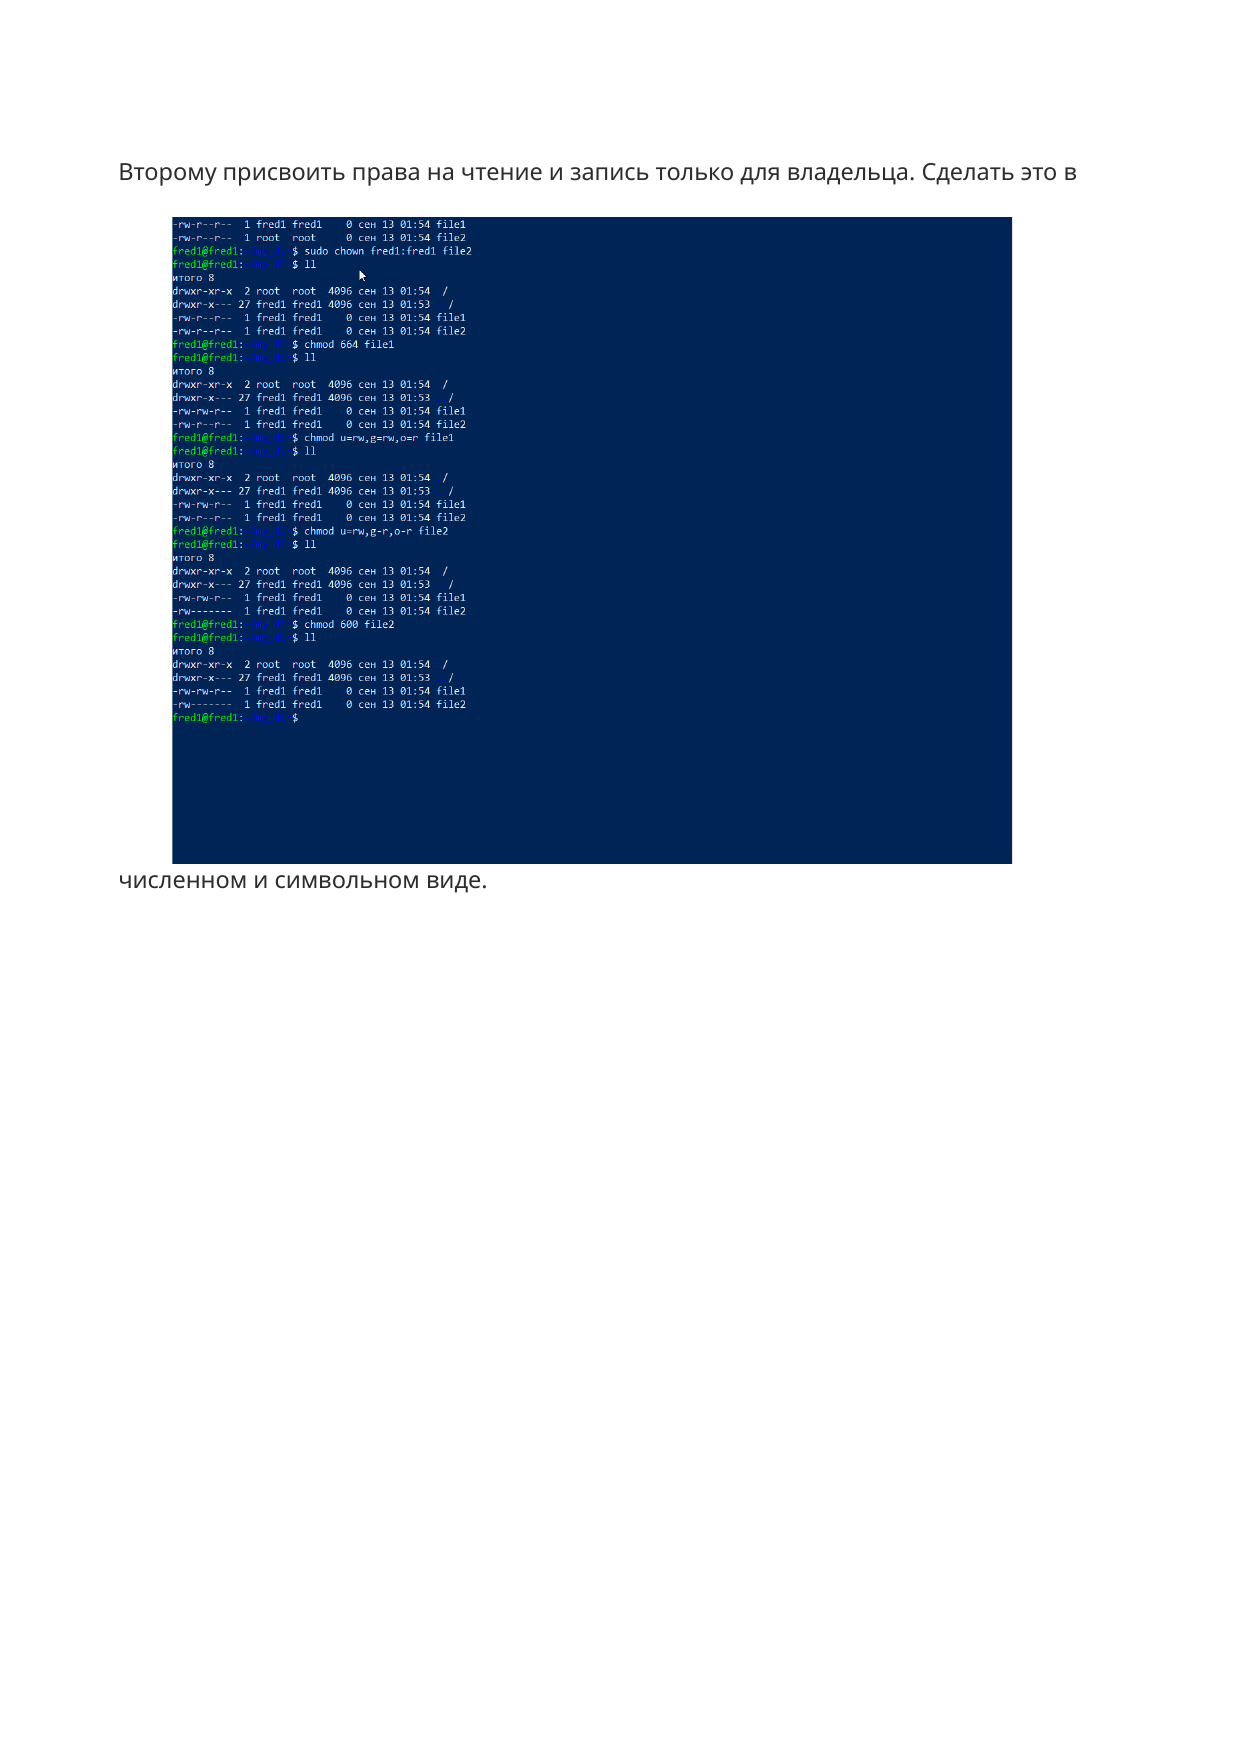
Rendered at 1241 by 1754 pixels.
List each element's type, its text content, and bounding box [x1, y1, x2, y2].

picture [172, 217, 1013, 864]
text Второму присвоить права на чтение и запись только для владельца. Сделать это в численном и символьном виде. [118, 118, 1122, 895]
